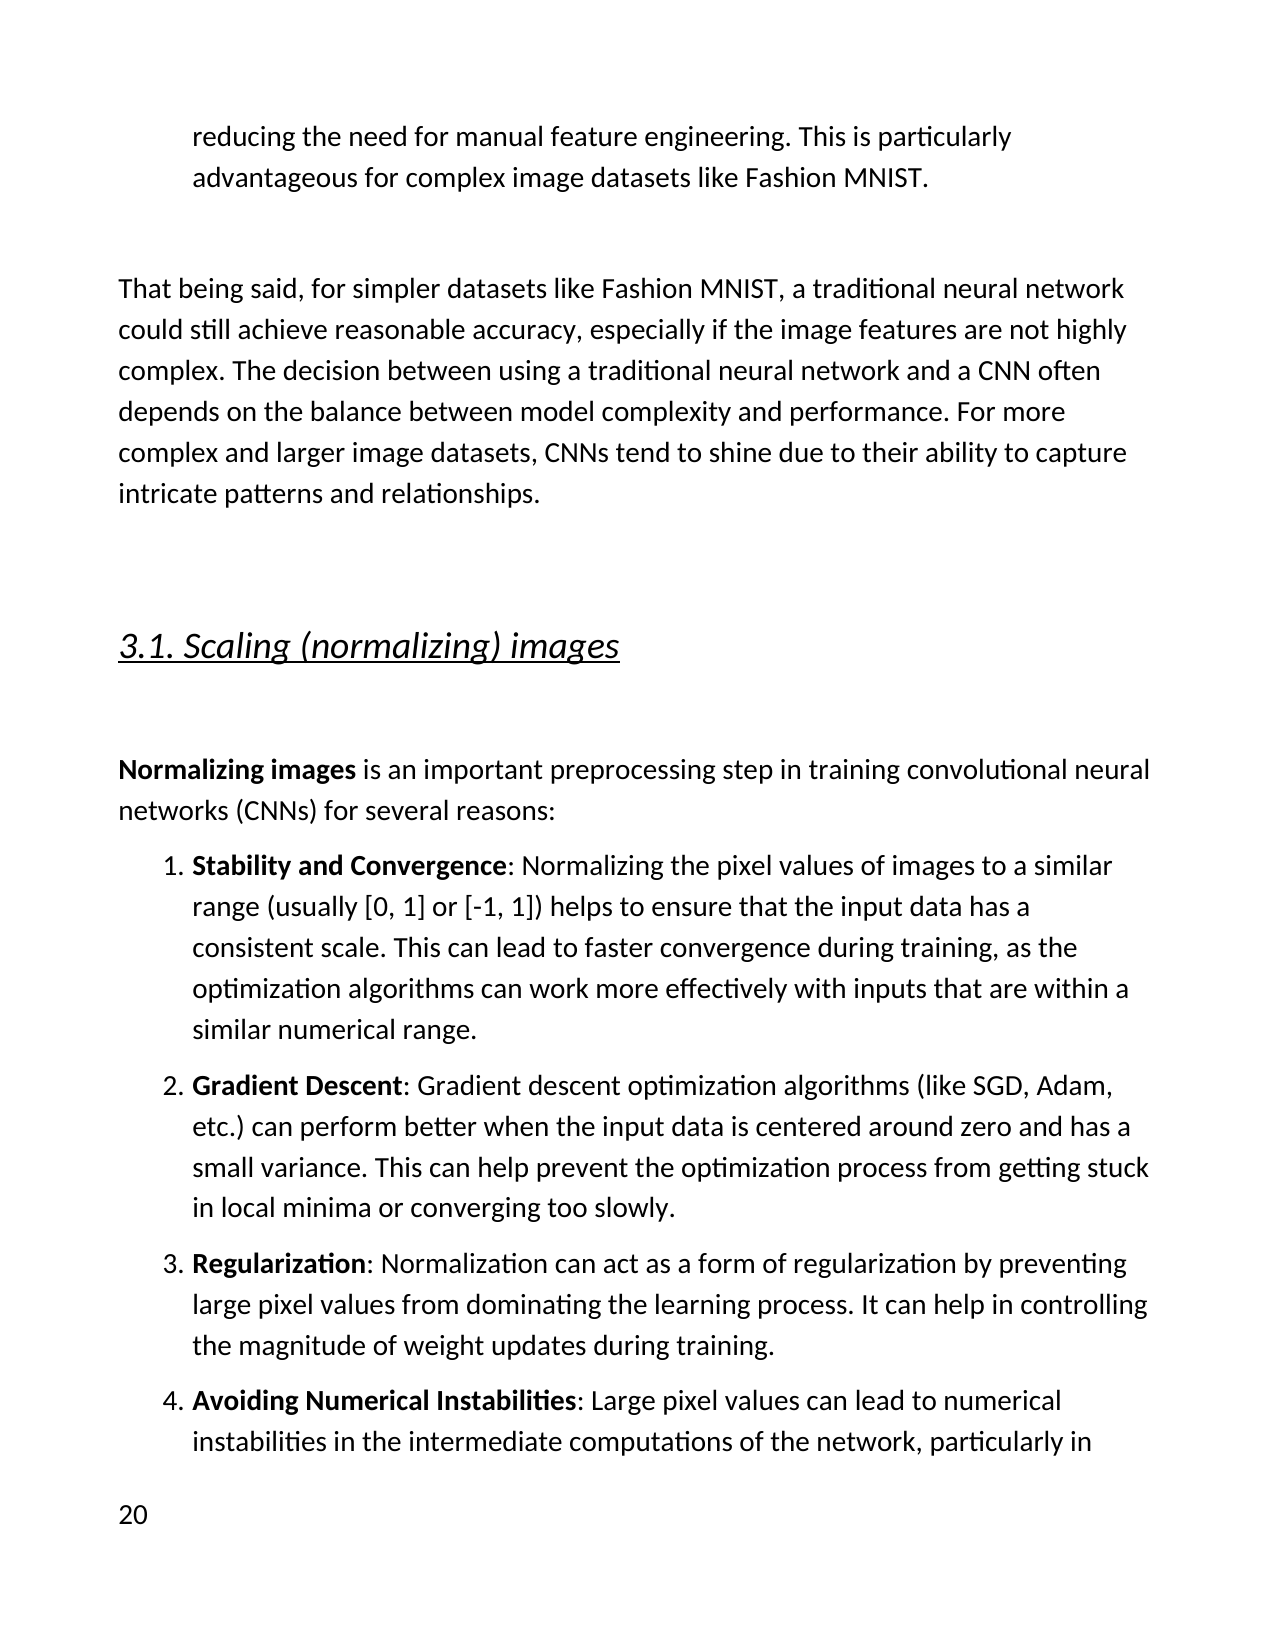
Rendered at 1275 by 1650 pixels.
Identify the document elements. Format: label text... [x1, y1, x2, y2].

subtitle 3.1. Scaling (normalizing) images [118, 622, 1157, 668]
list reducing the need for manual feature engineering. This is particularly advantageous for complex image datasets like Fashion MNIST. [162, 118, 1157, 195]
text That being said, for simpler datasets like Fashion MNIST, a traditional neural network could still achieve reasonable accuracy, especially if the image features are not highly complex. The decision between using a traditional neural network and a CNN often depends on the balance between model complexity and performance. For more complex and larger image datasets, CNNs tend to shine due to their ability to capture intricate patterns and relationships. [118, 270, 1157, 510]
text Normalizing images is an important preprocessing step in training convolutional neural networks (CNNs) for several reasons: [118, 751, 1157, 828]
list Gradient Descent: Gradient descent optimization algorithms (like SGD, Adam, etc.) can perform better when the input data is centered around zero and has a small variance. This can help prevent the optimization process from getting stuck in local minima or converging too slowly. [162, 1067, 1157, 1225]
list Regularization: Normalization can act as a form of regularization by preventing large pixel values from dominating the learning process. It can help in controlling the magnitude of weight updates during training. [162, 1245, 1157, 1363]
list Stability and Convergence: Normalizing the pixel values of images to a similar range (usually [0, 1] or [-1, 1]) helps to ensure that the input data has a consistent scale. This can lead to faster convergence during training, as the optimization algorithms can work more effectively with inputs that are within a similar numerical range. [162, 847, 1157, 1047]
list Avoiding Numerical Instabilities: Large pixel values can lead to numerical instabilities in the intermediate computations of the network, particularly in [162, 1382, 1157, 1459]
